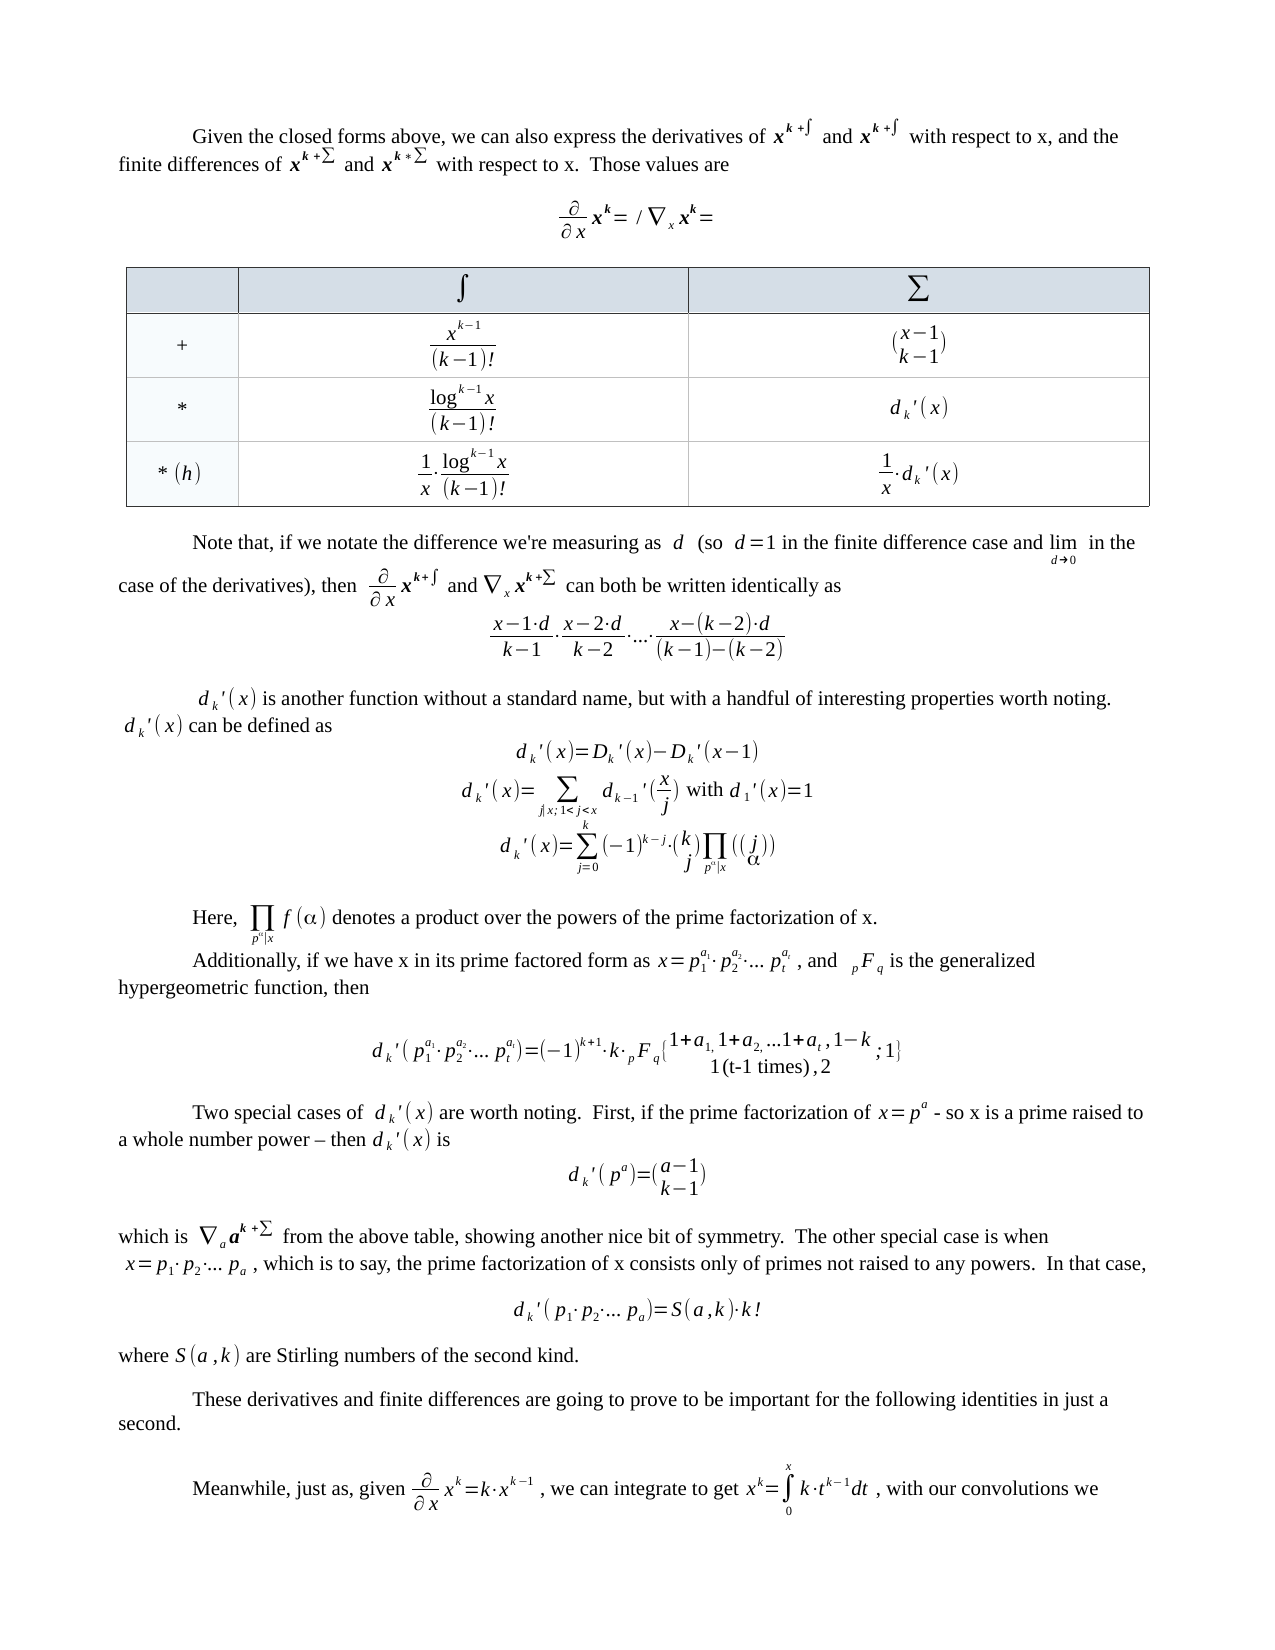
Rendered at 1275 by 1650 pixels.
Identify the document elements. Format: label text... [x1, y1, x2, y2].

text Meanwhile, just as, given, we can integrate to get, with our convolutions we likewise have the following: [118, 1459, 1157, 1518]
text which is from the above table, showing another nice bit of symmetry. The other special case is when, which is to say, the prime factorization of x consists only of primes not raised to any powers. In that case, [118, 1220, 1157, 1278]
text Here, denotes a product over the powers of the prime factorization of x. [118, 903, 1157, 946]
table_cell [239, 442, 688, 506]
table_cell [689, 442, 1149, 506]
table_cell [239, 314, 688, 377]
text Additionally, if we have x in its prime factored form as, and is the generalized hypergeometric function, then [118, 946, 1157, 999]
text whereare Stirling numbers of the second kind. [118, 1343, 1157, 1368]
text Two special cases of are worth noting. First, if the prime factorization of- so x is a prime raised to a whole number power – thenis [118, 1097, 1157, 1154]
table_header [127, 268, 238, 312]
table_cell * [127, 378, 238, 441]
text with [118, 766, 1157, 818]
table_header [239, 268, 688, 312]
table_header [689, 268, 1149, 312]
text / [118, 200, 1157, 243]
text These derivatives and finite differences are going to prove to be important for the following identities in just a second. [118, 1387, 1157, 1435]
text Given the closed forms above, we can also express the derivatives ofandwith respect to x, and the finite differences ofandwith respect to x. Those values are [118, 118, 1157, 176]
table_cell * [127, 442, 238, 506]
table_cell [689, 314, 1149, 377]
text is another function without a standard name, but with a handful of interesting properties worth noting. can be defined as [118, 686, 1157, 740]
table_cell [689, 378, 1149, 441]
table_cell [239, 378, 688, 441]
table_cell + [127, 314, 238, 377]
text Note that, if we notate the difference we're measuring as (so in the finite difference case andin the case of the derivatives), then andcan both be written identically as [118, 530, 1157, 611]
